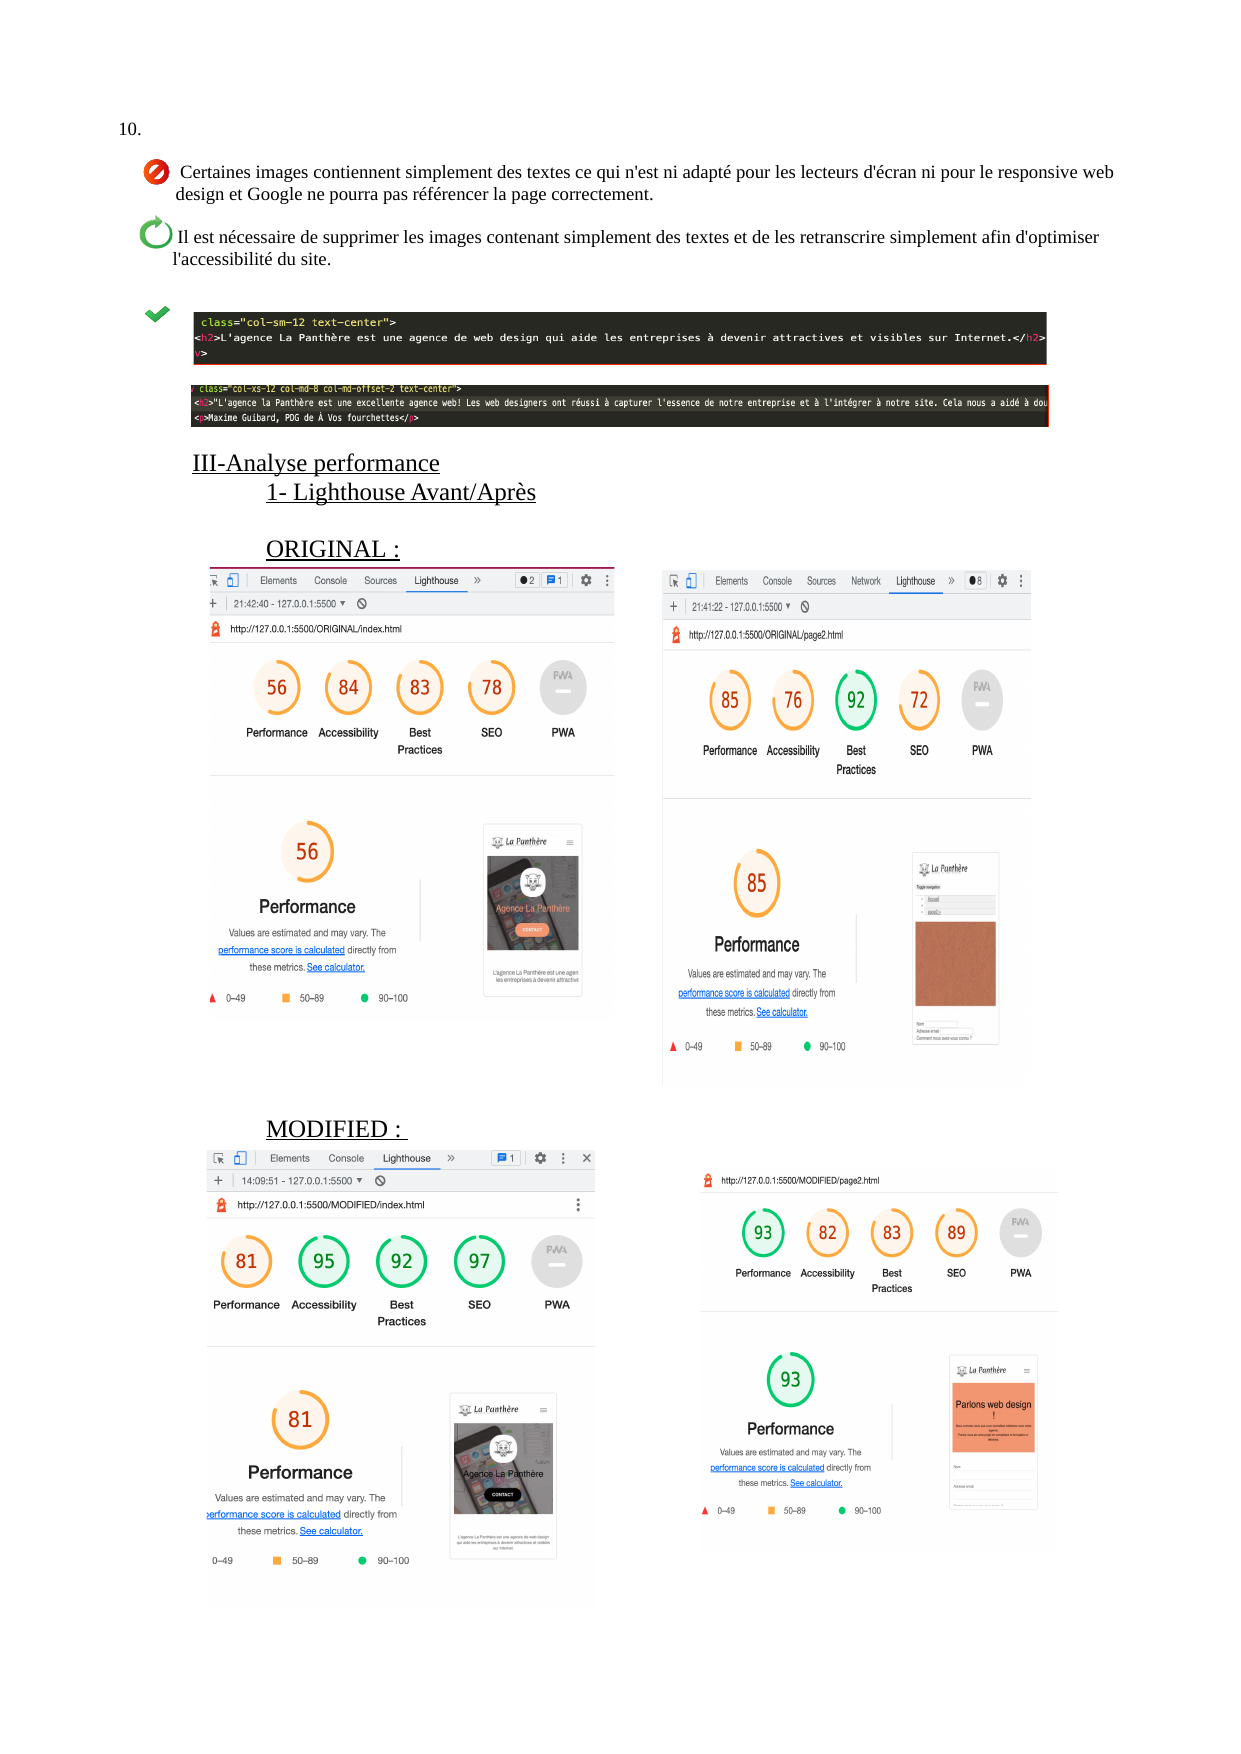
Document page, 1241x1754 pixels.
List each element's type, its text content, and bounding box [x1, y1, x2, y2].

text MODIFIED : [118, 1114, 1122, 1142]
picture [662, 570, 1031, 1085]
text 1- Lighthouse Avant/Après [118, 477, 1122, 505]
picture [139, 215, 173, 249]
text Certaines images contiennent simplement des textes ce qui n'est ni adapté pour les lecteurs d'écran ni pour le responsive web design et Google ne pourra pas référencer la page correctement. [118, 161, 1122, 204]
text Il est nécessaire de supprimer les images contenant simplement des textes et de les retranscrire simplement afin d'optimiser l'accessibilité du site. [118, 226, 1122, 269]
text ORIGINAL : [118, 534, 1122, 563]
picture [209, 567, 615, 1021]
picture [700, 1169, 1059, 1553]
picture [193, 312, 1047, 365]
picture [191, 385, 1049, 427]
picture [206, 1150, 596, 1608]
text III-Analyse performance [118, 448, 1122, 477]
text 10. [118, 118, 1122, 140]
